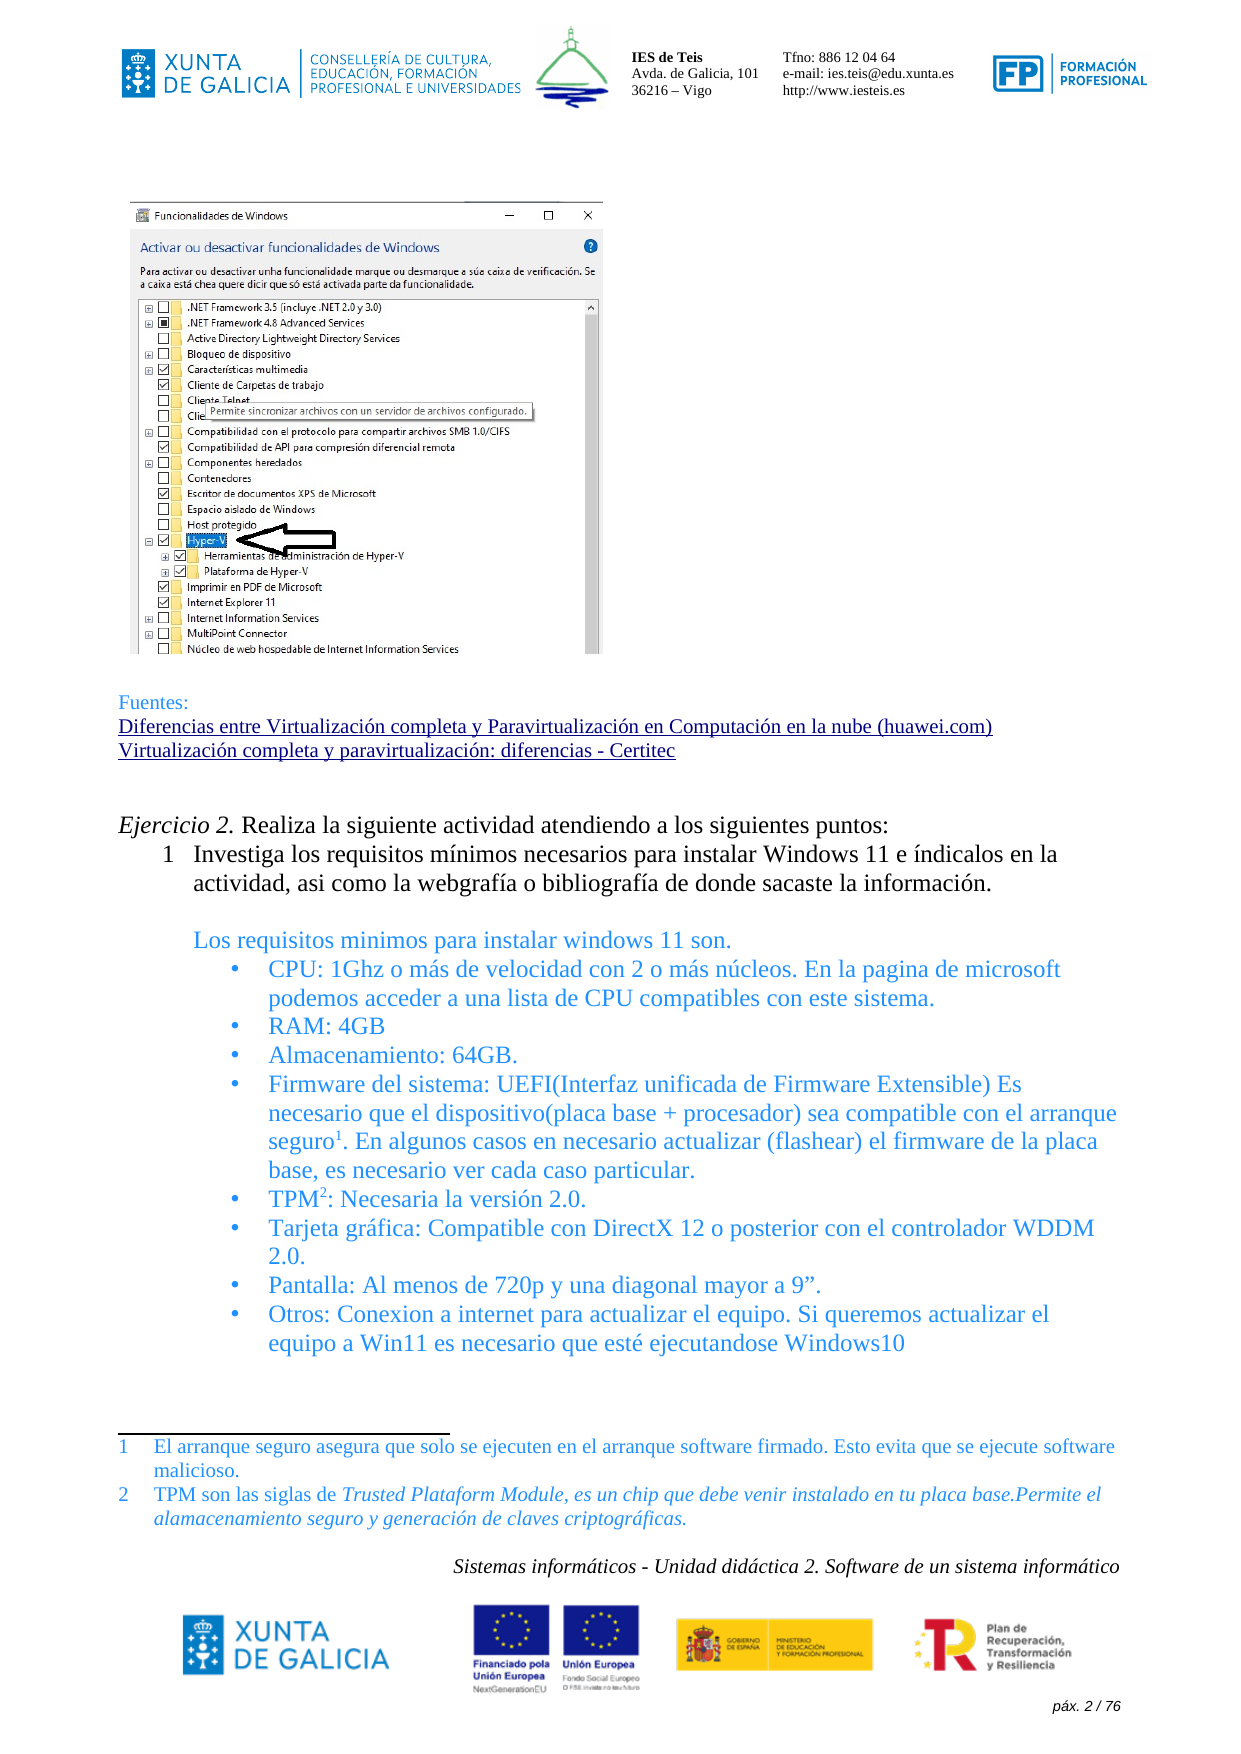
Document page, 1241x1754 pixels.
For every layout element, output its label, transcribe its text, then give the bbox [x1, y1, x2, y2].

list Almacenamiento: 64GB. [231, 1040, 1122, 1069]
list Tarjeta gráfica: Compatible con DirectX 12 o posterior con el controlador WDDM 2.0. [231, 1213, 1122, 1270]
list TPM son las siglas de Trusted Plataform Module, es un chip que debe venir instalado en tu placa base.Permite el alamacenamiento seguro y generación de claves criptográficas. [118, 1482, 1122, 1530]
list Pantalla: Al menos de 720p y una diagonal mayor a 9”. [231, 1270, 1122, 1299]
picture [182, 1593, 1085, 1700]
text Fuentes: [118, 690, 1122, 714]
picture [534, 25, 611, 110]
text Los requisitos minimos para instalar windows 11 son. [118, 925, 1122, 954]
list Firmware del sistema: UEFI(Interfaz unificada de Firmware Extensible) Es necesario que el dispositivo(placa base + procesador) sea compatible con el arranque seguro. En algunos casos en necesario actualizar (flashear) el firmware de la placa base, es necesario ver cada caso particular. [231, 1069, 1122, 1184]
list RAM: 4GB [231, 1011, 1122, 1040]
list Otros: Conexion a internet para actualizar el equipo. Si queremos actualizar el equipo a Win11 es necesario que esté ejecutandose Windows10 [231, 1299, 1122, 1356]
text Virtualización completa y paravirtualización: diferencias - Certitec [118, 738, 1122, 762]
list CPU: 1Ghz o más de velocidad con 2 o más núcleos. En la pagina de microsoft podemos acceder a una lista de CPU compatibles con este sistema. [231, 954, 1122, 1011]
text Diferencias entre Virtualización completa y Paravirtualización en Computación en la nube (huawei.com) [118, 714, 1122, 738]
text Ejercicio 2. Realiza la siguiente actividad atendiendo a los siguientes puntos: [118, 810, 1122, 839]
list Investiga los requisitos mínimos necesarios para instalar Windows 11 e índicalos en la actividad, asi como la webgrafía o bibliografía de donde sacaste la información. [156, 839, 1122, 896]
list El arranque seguro asegura que solo se ejecuten en el arranque software firmado. Esto evita que se ejecute software malicioso. [118, 1434, 1122, 1482]
picture [989, 50, 1153, 97]
list TPM: Necesaria la versión 2.0. [231, 1184, 1122, 1213]
picture [121, 49, 521, 98]
picture [130, 201, 603, 654]
